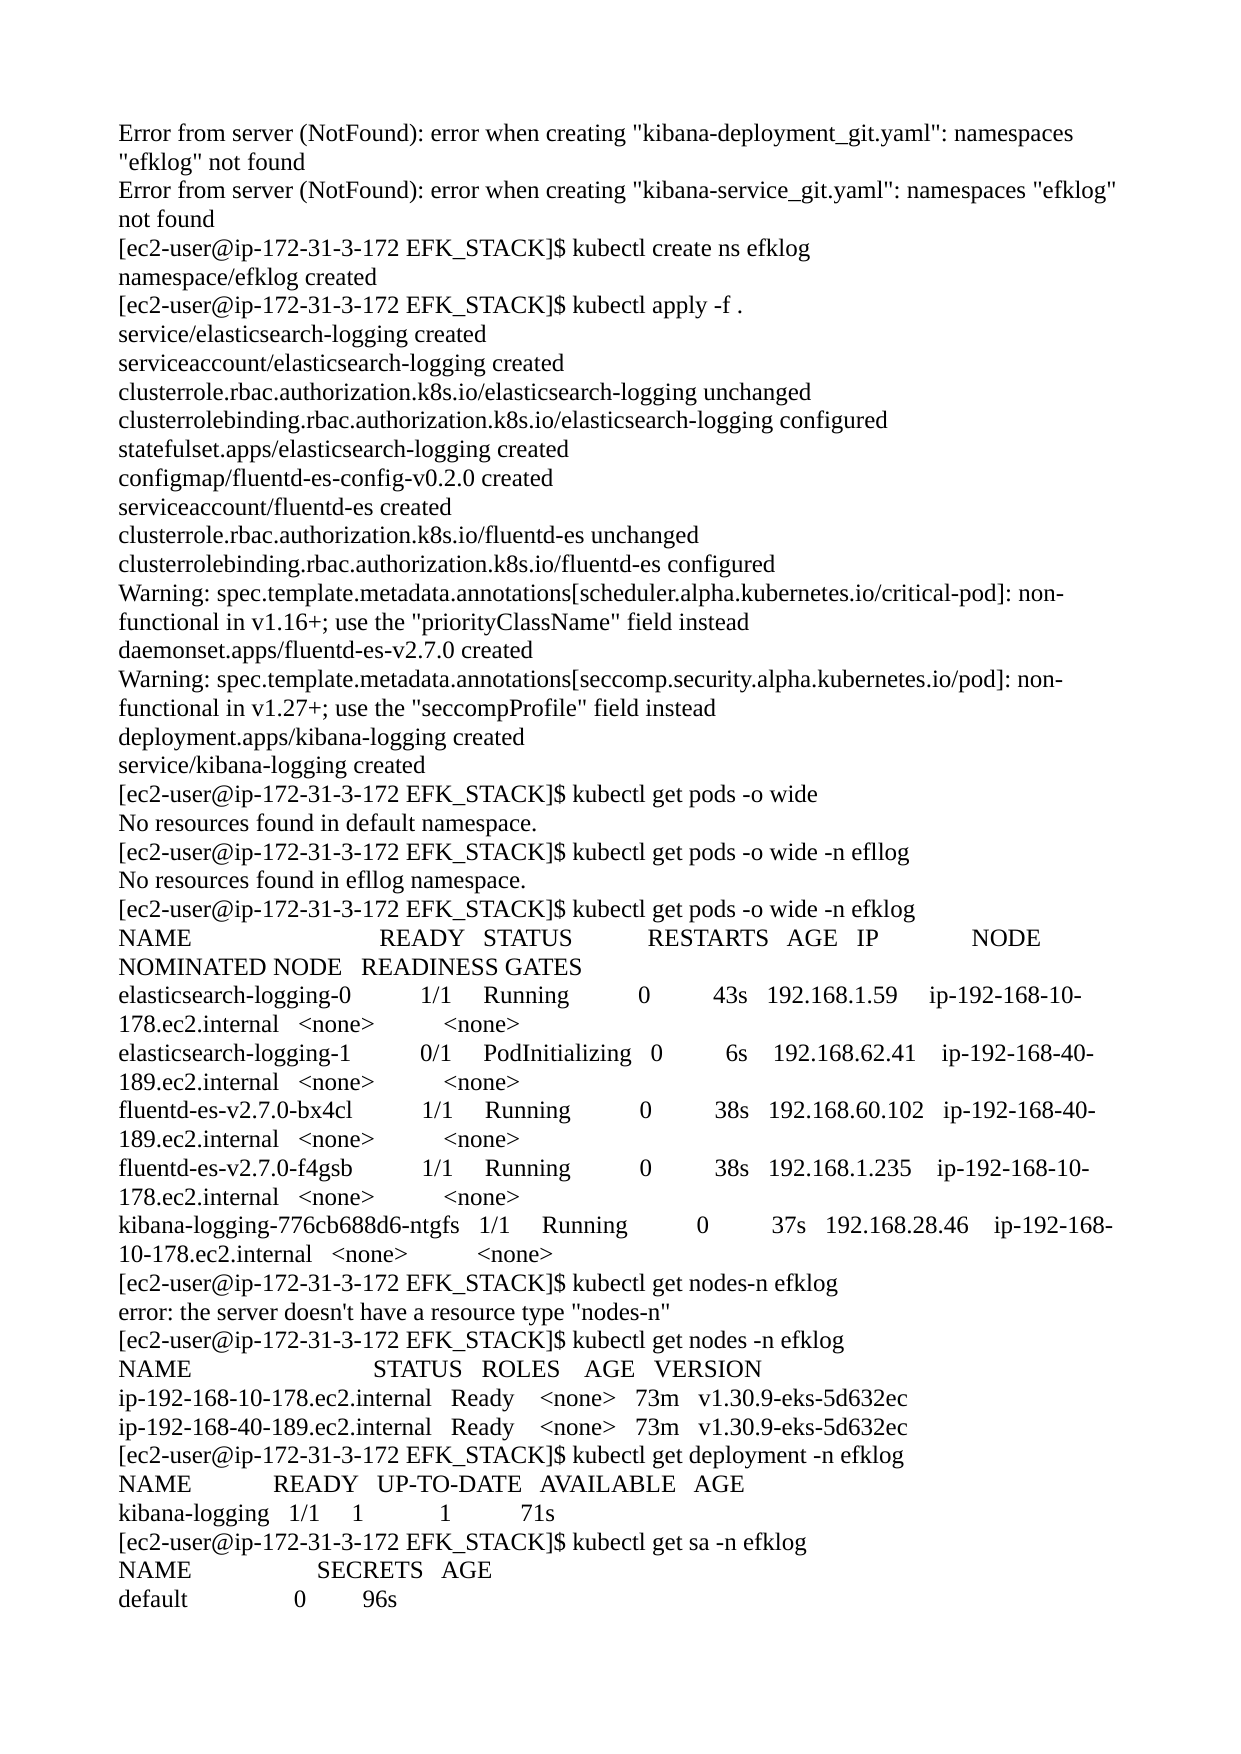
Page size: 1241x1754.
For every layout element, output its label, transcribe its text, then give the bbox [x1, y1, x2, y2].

text daemonset.apps/fluentd-es-v2.7.0 created [118, 636, 1122, 664]
text [ec2-user@ip-172-31-3-172 EFK_STACK]$ kubectl get pods -o wide -n efklog [118, 894, 1122, 923]
text configmap/fluentd-es-config-v0.2.0 created [118, 463, 1122, 492]
text clusterrole.rbac.authorization.k8s.io/fluentd-es unchanged [118, 521, 1122, 549]
text kibana-logging-776cb688d6-ntgfs 1/1 Running 0 37s 192.168.28.46 ip-192-168-10-178.ec2.internal <none> <none> [118, 1211, 1122, 1268]
text Warning: spec.template.metadata.annotations[scheduler.alpha.kubernetes.io/critical-pod]: non-functional in v1.16+; use the "priorityClassName" field instead [118, 578, 1122, 636]
text service/elasticsearch-logging created [118, 319, 1122, 348]
text Warning: spec.template.metadata.annotations[seccomp.security.alpha.kubernetes.io/pod]: non-functional in v1.27+; use the "seccompProfile" field instead [118, 664, 1122, 722]
text namespace/efklog created [118, 262, 1122, 291]
text elasticsearch-logging-1 0/1 PodInitializing 0 6s 192.168.62.41 ip-192-168-40-189.ec2.internal <none> <none> [118, 1038, 1122, 1096]
text clusterrolebinding.rbac.authorization.k8s.io/fluentd-es configured [118, 549, 1122, 578]
text [ec2-user@ip-172-31-3-172 EFK_STACK]$ kubectl get nodes-n efklog [118, 1268, 1122, 1297]
text serviceaccount/fluentd-es created [118, 492, 1122, 521]
text NAME STATUS ROLES AGE VERSION [118, 1354, 1122, 1383]
text elasticsearch-logging-0 1/1 Running 0 43s 192.168.1.59 ip-192-168-10-178.ec2.internal <none> <none> [118, 981, 1122, 1038]
text ip-192-168-40-189.ec2.internal Ready <none> 73m v1.30.9-eks-5d632ec [118, 1412, 1122, 1441]
text statefulset.apps/elasticsearch-logging created [118, 434, 1122, 463]
text No resources found in efllog namespace. [118, 866, 1122, 894]
text [ec2-user@ip-172-31-3-172 EFK_STACK]$ kubectl apply -f . [118, 291, 1122, 319]
text [ec2-user@ip-172-31-3-172 EFK_STACK]$ kubectl create ns efklog [118, 233, 1122, 262]
text No resources found in default namespace. [118, 808, 1122, 837]
text Error from server (NotFound): error when creating "kibana-deployment_git.yaml": namespaces "efklog" not found [118, 118, 1122, 176]
text error: the server doesn't have a resource type "nodes-n" [118, 1297, 1122, 1326]
text service/kibana-logging created [118, 751, 1122, 779]
text NAME SECRETS AGE [118, 1556, 1122, 1584]
text default 0 96s [118, 1584, 1122, 1613]
text [ec2-user@ip-172-31-3-172 EFK_STACK]$ kubectl get nodes -n efklog [118, 1326, 1122, 1354]
text [ec2-user@ip-172-31-3-172 EFK_STACK]$ kubectl get pods -o wide -n efllog [118, 837, 1122, 866]
text serviceaccount/elasticsearch-logging created [118, 348, 1122, 377]
text Error from server (NotFound): error when creating "kibana-service_git.yaml": namespaces "efklog" not found [118, 176, 1122, 233]
text deployment.apps/kibana-logging created [118, 722, 1122, 751]
text clusterrolebinding.rbac.authorization.k8s.io/elasticsearch-logging configured [118, 406, 1122, 434]
text fluentd-es-v2.7.0-bx4cl 1/1 Running 0 38s 192.168.60.102 ip-192-168-40-189.ec2.internal <none> <none> [118, 1096, 1122, 1153]
text NAME READY STATUS RESTARTS AGE IP NODE NOMINATED NODE READINESS GATES [118, 923, 1122, 981]
text ip-192-168-10-178.ec2.internal Ready <none> 73m v1.30.9-eks-5d632ec [118, 1383, 1122, 1412]
text fluentd-es-v2.7.0-f4gsb 1/1 Running 0 38s 192.168.1.235 ip-192-168-10-178.ec2.internal <none> <none> [118, 1153, 1122, 1211]
text kibana-logging 1/1 1 1 71s [118, 1498, 1122, 1527]
text [ec2-user@ip-172-31-3-172 EFK_STACK]$ kubectl get deployment -n efklog [118, 1441, 1122, 1469]
text [ec2-user@ip-172-31-3-172 EFK_STACK]$ kubectl get pods -o wide [118, 779, 1122, 808]
text NAME READY UP-TO-DATE AVAILABLE AGE [118, 1469, 1122, 1498]
text clusterrole.rbac.authorization.k8s.io/elasticsearch-logging unchanged [118, 377, 1122, 406]
text [ec2-user@ip-172-31-3-172 EFK_STACK]$ kubectl get sa -n efklog [118, 1527, 1122, 1556]
